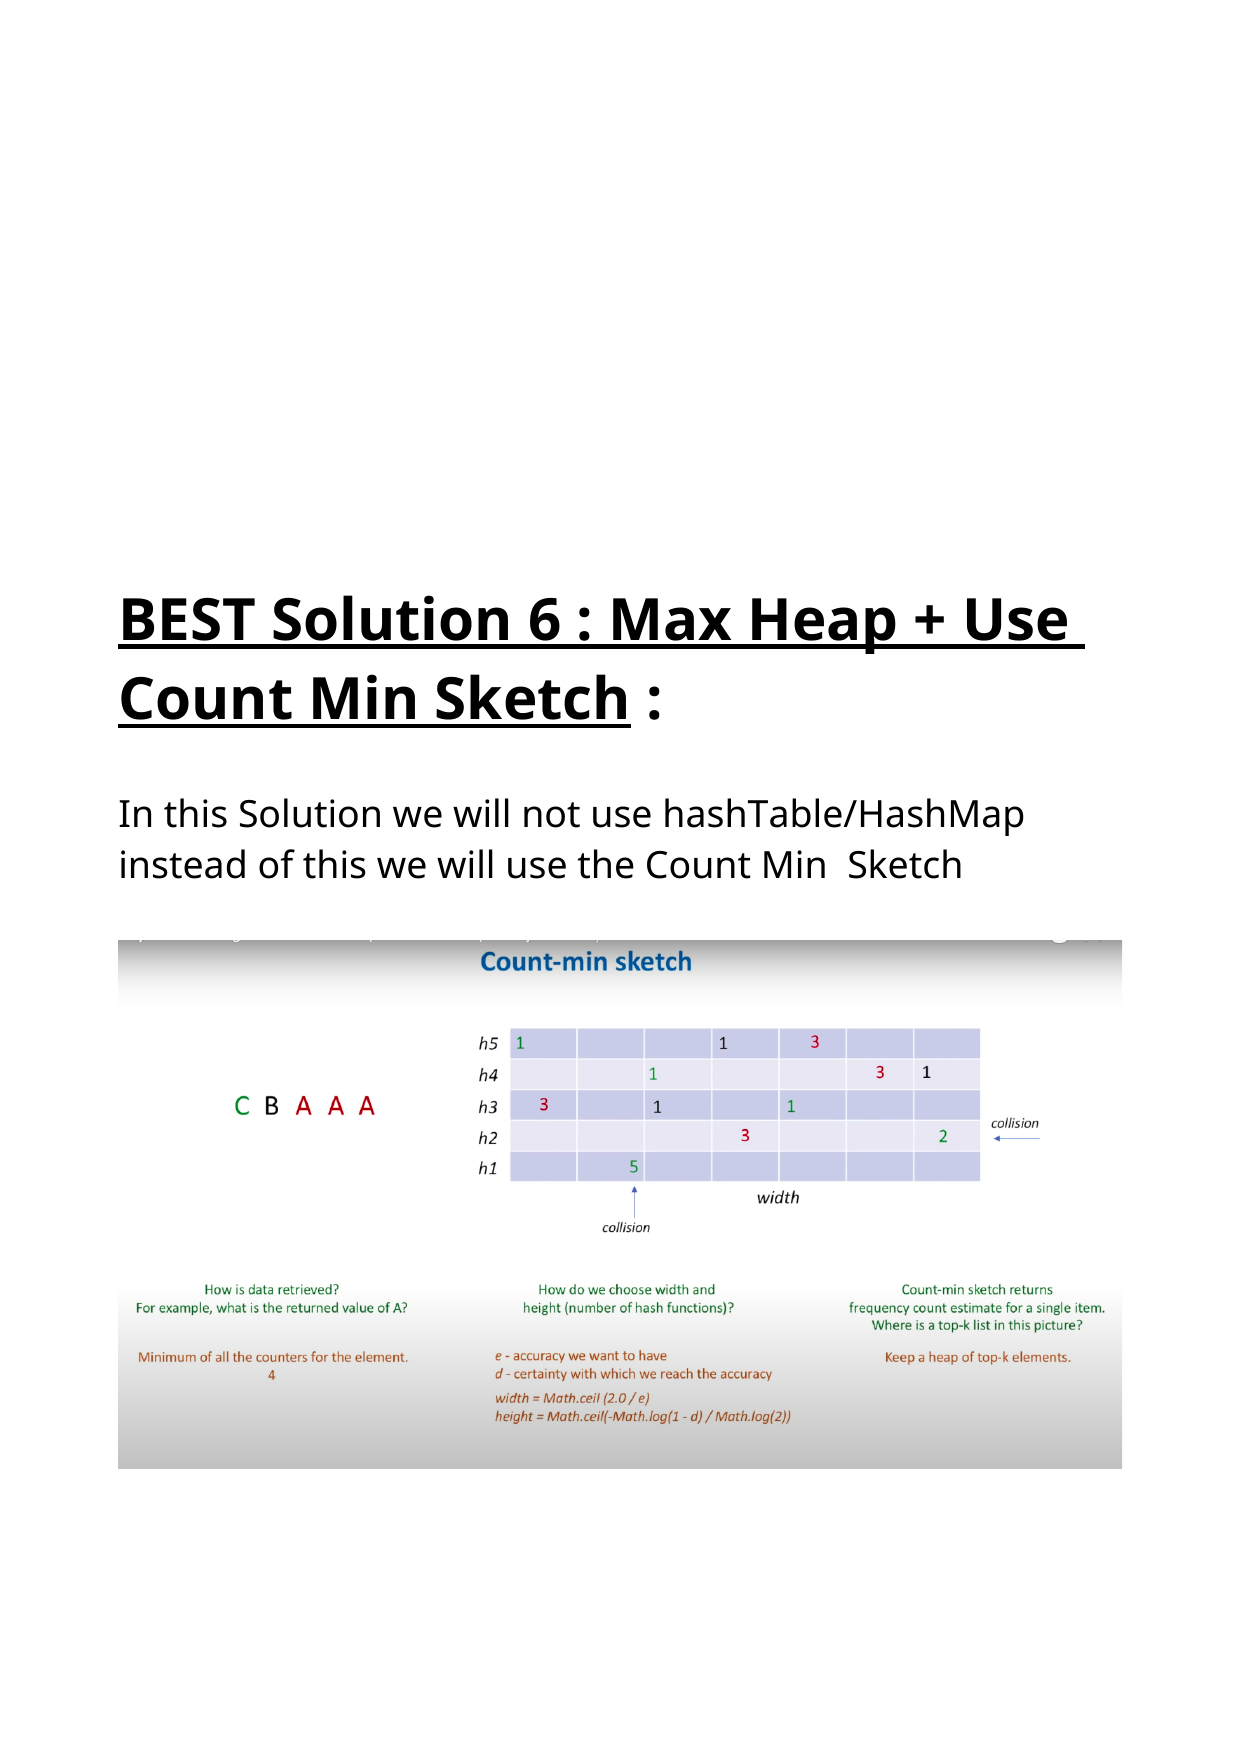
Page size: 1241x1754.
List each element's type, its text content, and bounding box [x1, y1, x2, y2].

text In this Solution we will not use hashTable/HashMap instead of this we will use the Count Min Sketch [118, 787, 1122, 889]
text BEST Solution 6 : Max Heap + Use Count Min Sketch : [118, 577, 1122, 736]
picture [118, 940, 1123, 1469]
